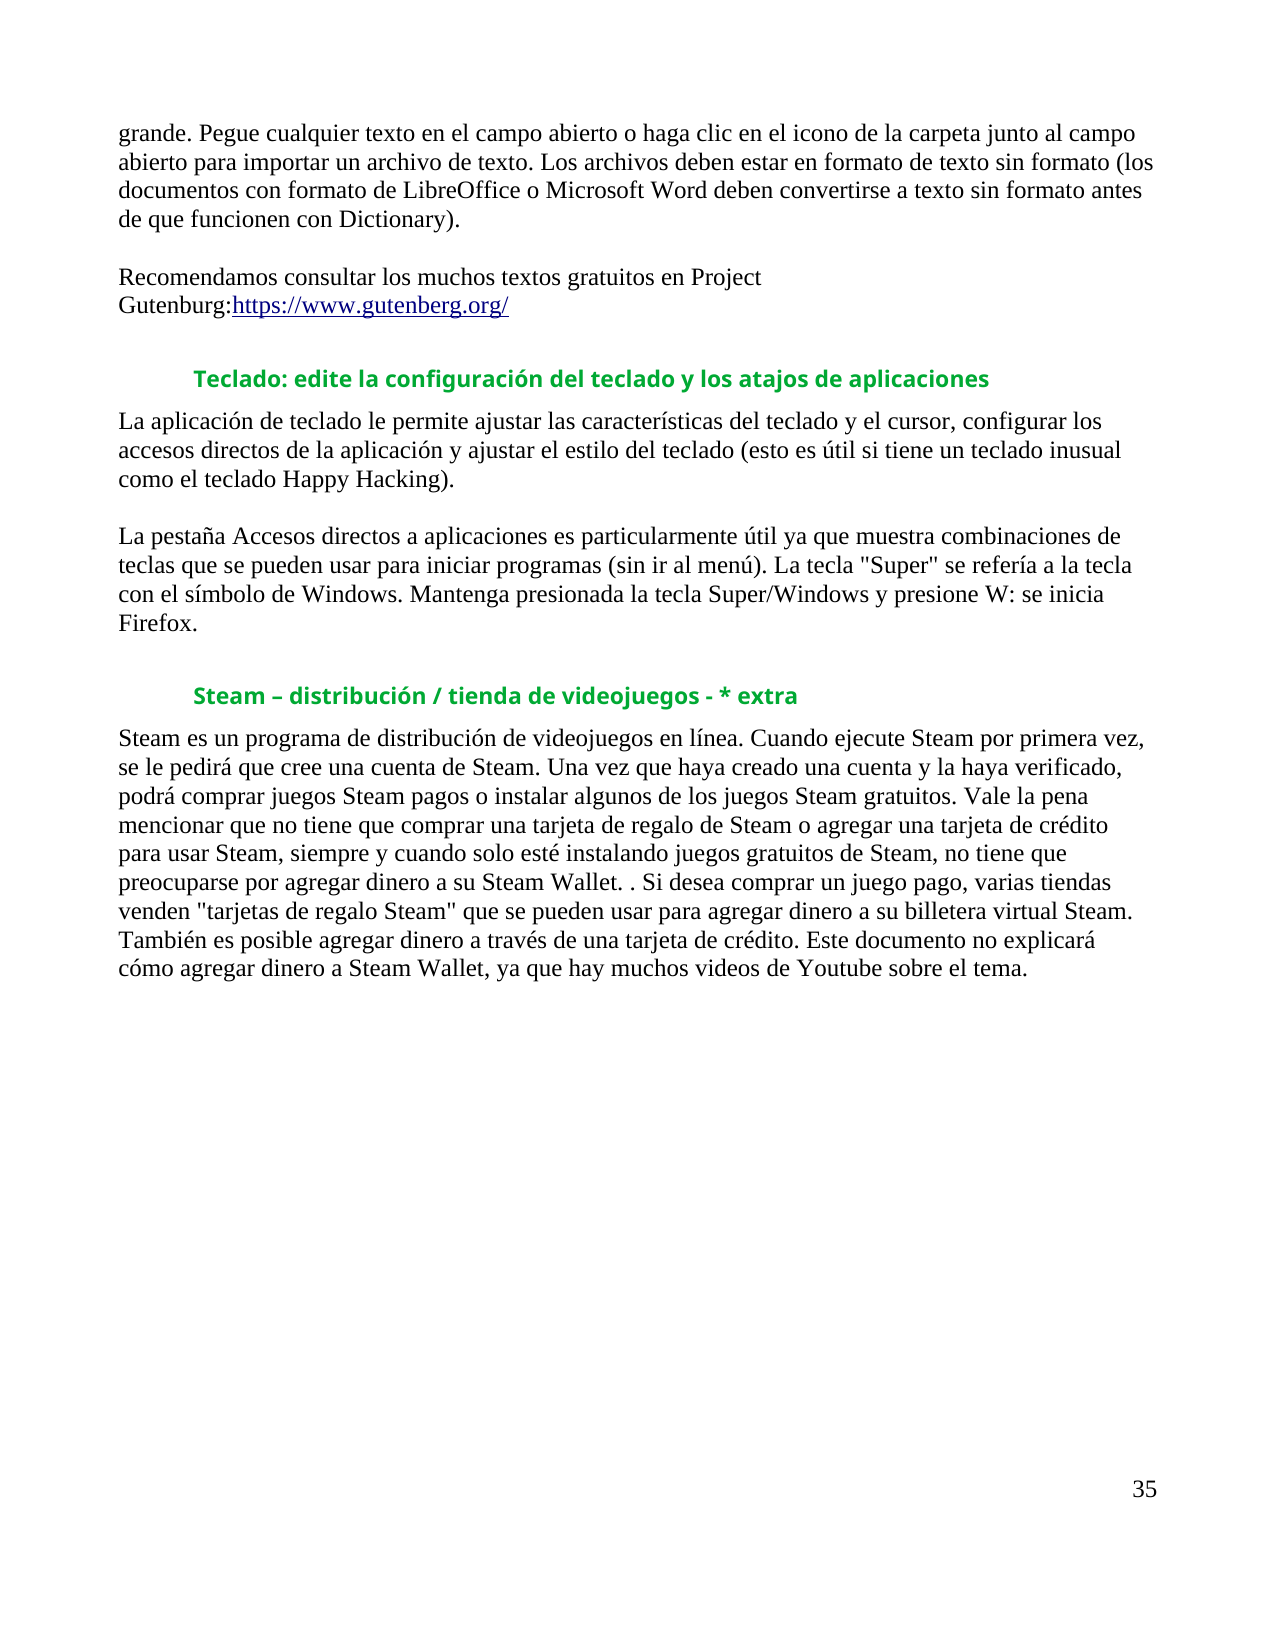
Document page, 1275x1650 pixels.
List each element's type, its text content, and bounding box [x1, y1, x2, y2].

text La pestaña Accesos directos a aplicaciones es particularmente útil ya que muestra combinaciones de teclas que se pueden usar para iniciar programas (sin ir al menú). La tecla "Super" se refería a la tecla con el símbolo de Windows. Mantenga presionada la tecla Super/Windows y presione W: se inicia Firefox. [118, 521, 1157, 636]
subtitle Teclado: edite la configuración del teclado y los atajos de aplicaciones [118, 363, 1157, 394]
text Steam es un programa de distribución de videojuegos en línea. Cuando ejecute Steam por primera vez, se le pedirá que cree una cuenta de Steam. Una vez que haya creado una cuenta y la haya verificado, podrá comprar juegos Steam pagos o instalar algunos de los juegos Steam gratuitos. Vale la pena mencionar que no tiene que comprar una tarjeta de regalo de Steam o agregar una tarjeta de crédito para usar Steam, siempre y cuando solo esté instalando juegos gratuitos de Steam, no tiene que preocuparse por agregar dinero a su Steam Wallet. . Si desea comprar un juego pago, varias tiendas venden "tarjetas de regalo Steam" que se pueden usar para agregar dinero a su billetera virtual Steam. También es posible agregar dinero a través de una tarjeta de crédito. Este documento no explicará cómo agregar dinero a Steam Wallet, ya que hay muchos videos de Youtube sobre el tema. [118, 723, 1157, 982]
text grande. Pegue cualquier texto en el campo abierto o haga clic en el icono de la carpeta junto al campo abierto para importar un archivo de texto. Los archivos deben estar en formato de texto sin formato (los documentos con formato de LibreOffice o Microsoft Word deben convertirse a texto sin formato antes de que funcionen con Dictionary). [118, 118, 1157, 233]
subtitle Steam – distribución / tienda de videojuegos - * extra [118, 680, 1157, 711]
text Recomendamos consultar los muchos textos gratuitos en Project Gutenburg:https://www.gutenberg.org/ [118, 262, 1157, 319]
text La aplicación de teclado le permite ajustar las características del teclado y el cursor, configurar los accesos directos de la aplicación y ajustar el estilo del teclado (esto es útil si tiene un teclado inusual como el teclado Happy Hacking). [118, 406, 1157, 493]
